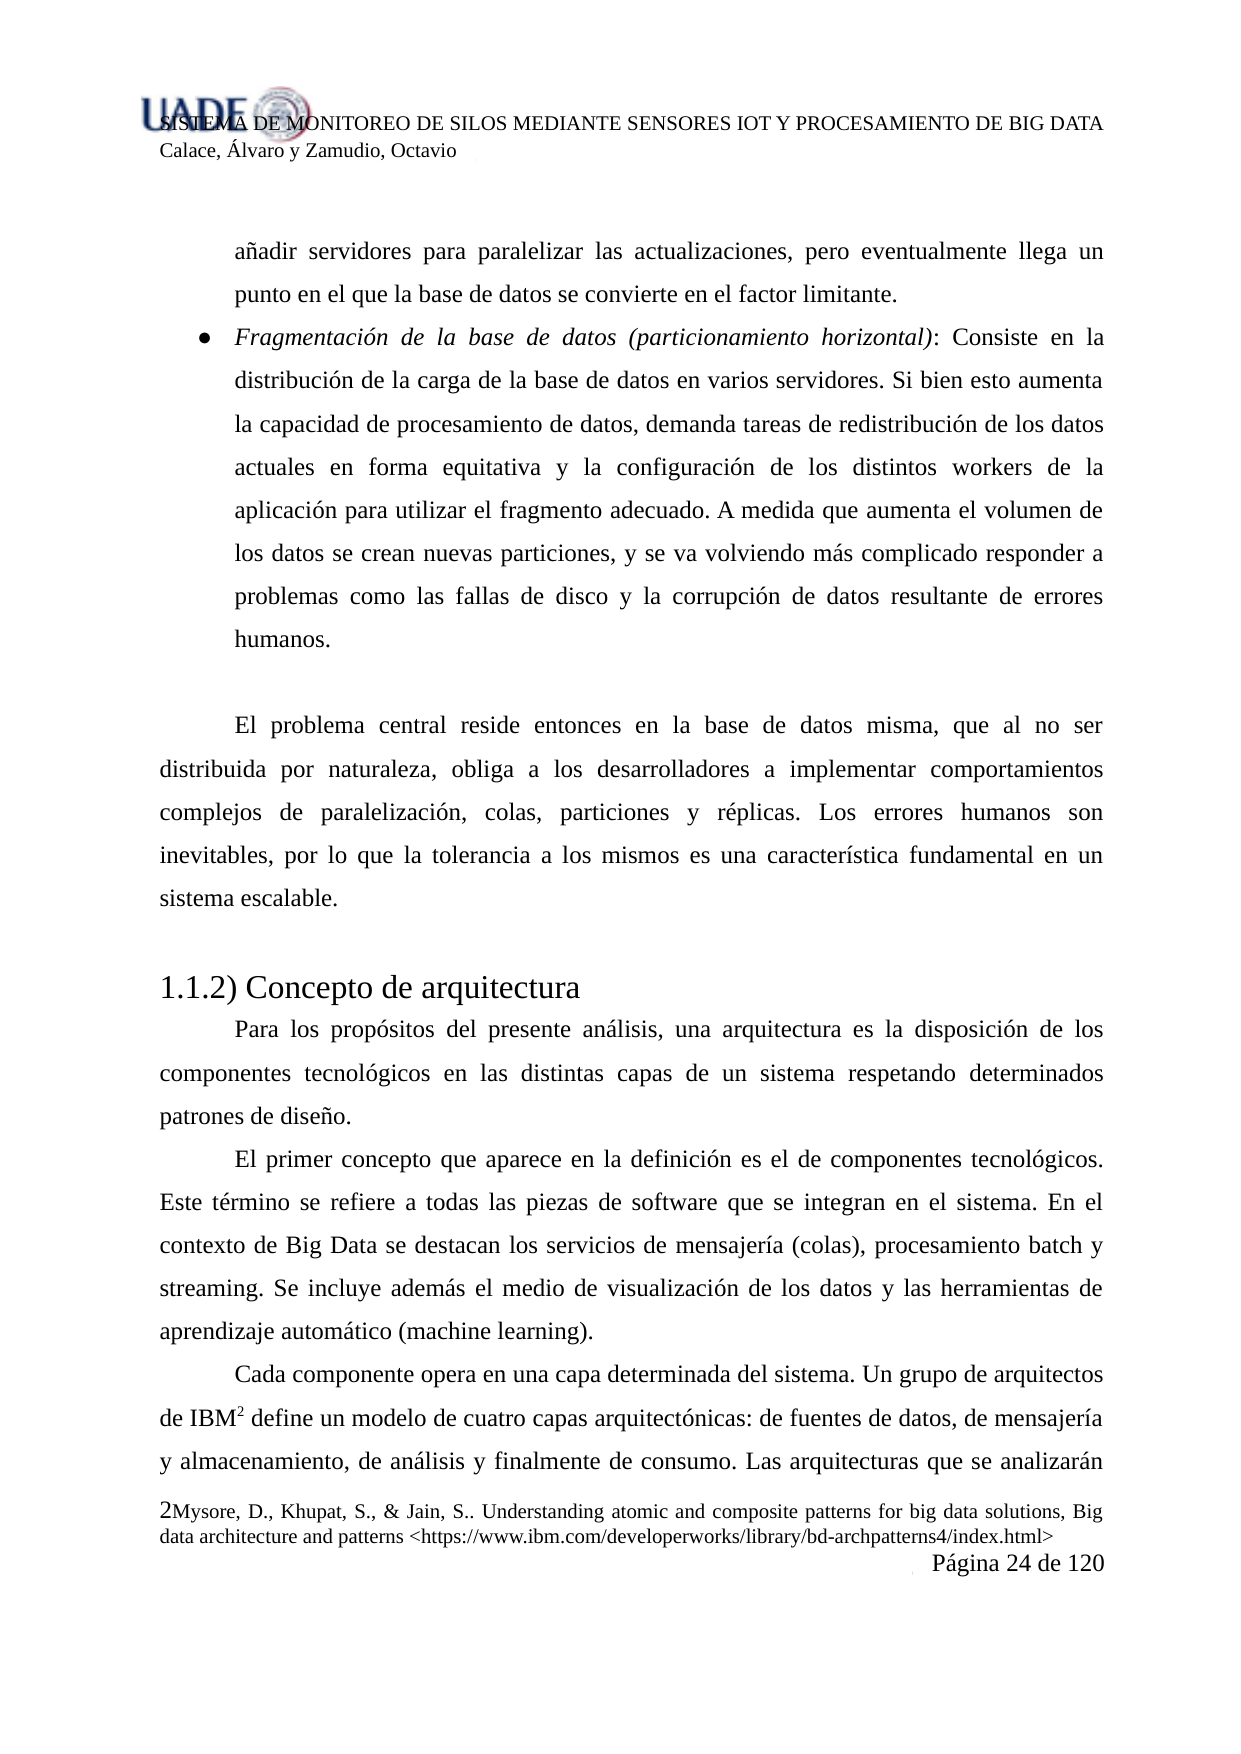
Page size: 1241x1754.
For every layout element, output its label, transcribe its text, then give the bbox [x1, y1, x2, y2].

picture [140, 86, 314, 146]
list Fragmentación de la base de datos (particionamiento horizontal): Consiste en la distribución de la carga de la base de datos en varios servidores. Si bien esto aumenta la capacidad de procesamiento de datos, demanda tareas de redistribución de los datos actuales en forma equitativa y la configuración de los distintos workers de la aplicación para utilizar el fragmento adecuado. A medida que aumenta el volumen de los datos se crean nuevas particiones, y se va volviendo más complicado responder a problemas como las fallas de disco y la corrupción de datos resultante de errores humanos. [197, 322, 1104, 653]
list añadir servidores para paralelizar las actualizaciones, pero eventualmente llega un punto en el que la base de datos se convierte en el factor limitante. [197, 236, 1104, 308]
text El primer concepto que aparece en la definición es el de componentes tecnológicos. Este término se refiere a todas las piezas de software que se integran en el sistema. En el contexto de Big Data se destacan los servicios de mensajería (colas), procesamiento batch y streaming. Se incluye además el medio de visualización de los datos y las herramientas de aprendizaje automático (machine learning). [159, 1144, 1104, 1345]
text Mysore, D., Khupat, S., & Jain, S.. Understanding atomic and composite patterns for big data solutions, Big data architecture and patterns <https://www.ibm.com/developerworks/library/bd-archpatterns4/index.html> [159, 1495, 1104, 1548]
text Cada componente opera en una capa determinada del sistema. Un grupo de arquitectos de IBM define un modelo de cuatro capas arquitectónicas: de fuentes de datos, de mensajería y almacenamiento, de análisis y finalmente de consumo. Las arquitecturas que se analizarán [159, 1359, 1104, 1474]
subtitle 1.1.2) Concepto de arquitectura [159, 968, 1104, 1006]
text El problema central reside entonces en la base de datos misma, que al no ser distribuida por naturaleza, obliga a los desarrolladores a implementar comportamientos complejos de paralelización, colas, particiones y réplicas. Los errores humanos son inevitables, por lo que la tolerancia a los mismos es una característica fundamental en un sistema escalable. [159, 711, 1104, 912]
text Para los propósitos del presente análisis, una arquitectura es la disposición de los componentes tecnológicos en las distintas capas de un sistema respetando determinados patrones de diseño. [159, 1014, 1104, 1129]
